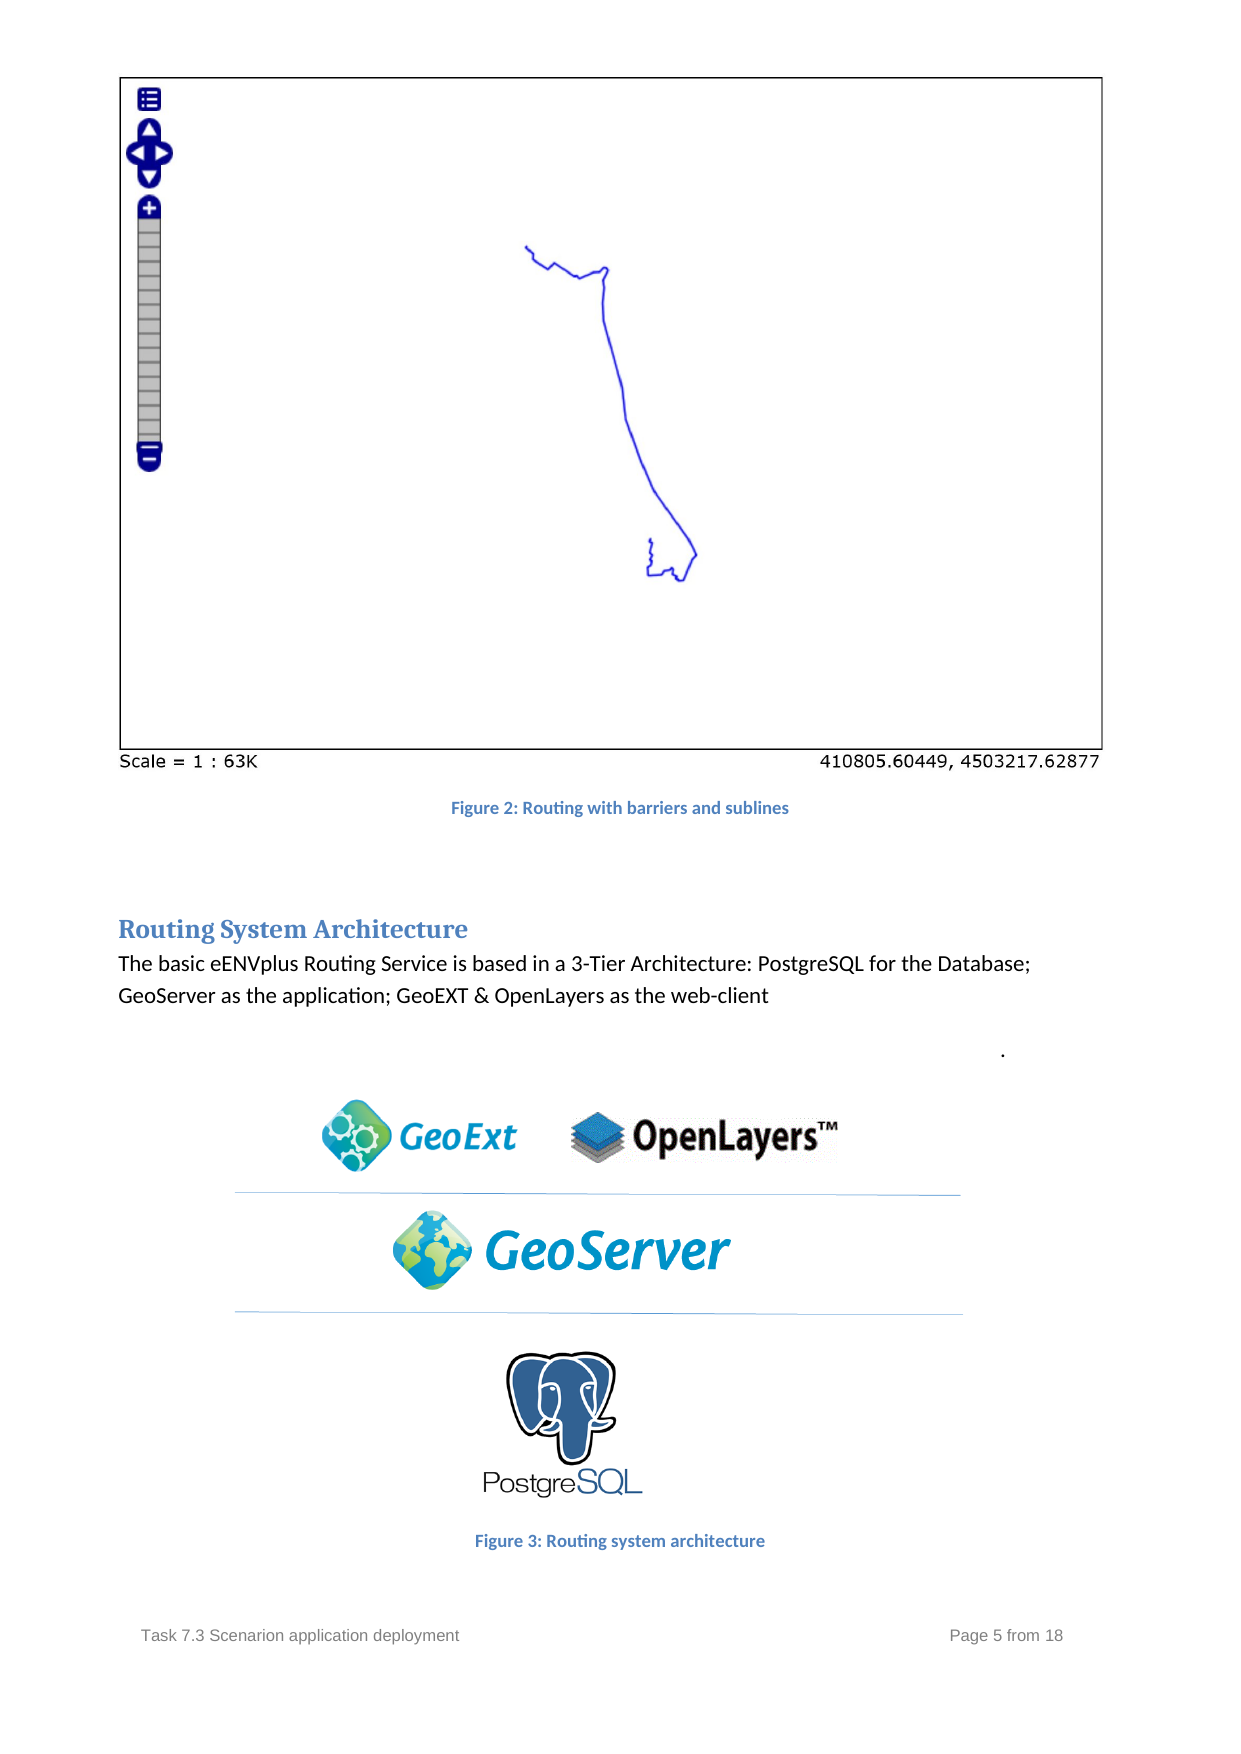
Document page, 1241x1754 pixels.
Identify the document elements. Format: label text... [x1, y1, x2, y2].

text The basic eENVplus Routing Service is based in a 3-Tier Architecture: PostgreSQL for the Database; GeoServer as the application; GeoEXT & OpenLayers as the web-client [118, 949, 1122, 1010]
text Figure 2: Routing with barriers and sublines [118, 796, 1122, 819]
text . [118, 1035, 1122, 1504]
subtitle Routing System Architecture [118, 914, 1122, 945]
text Figure 3: Routing system architecture [118, 1529, 1122, 1552]
